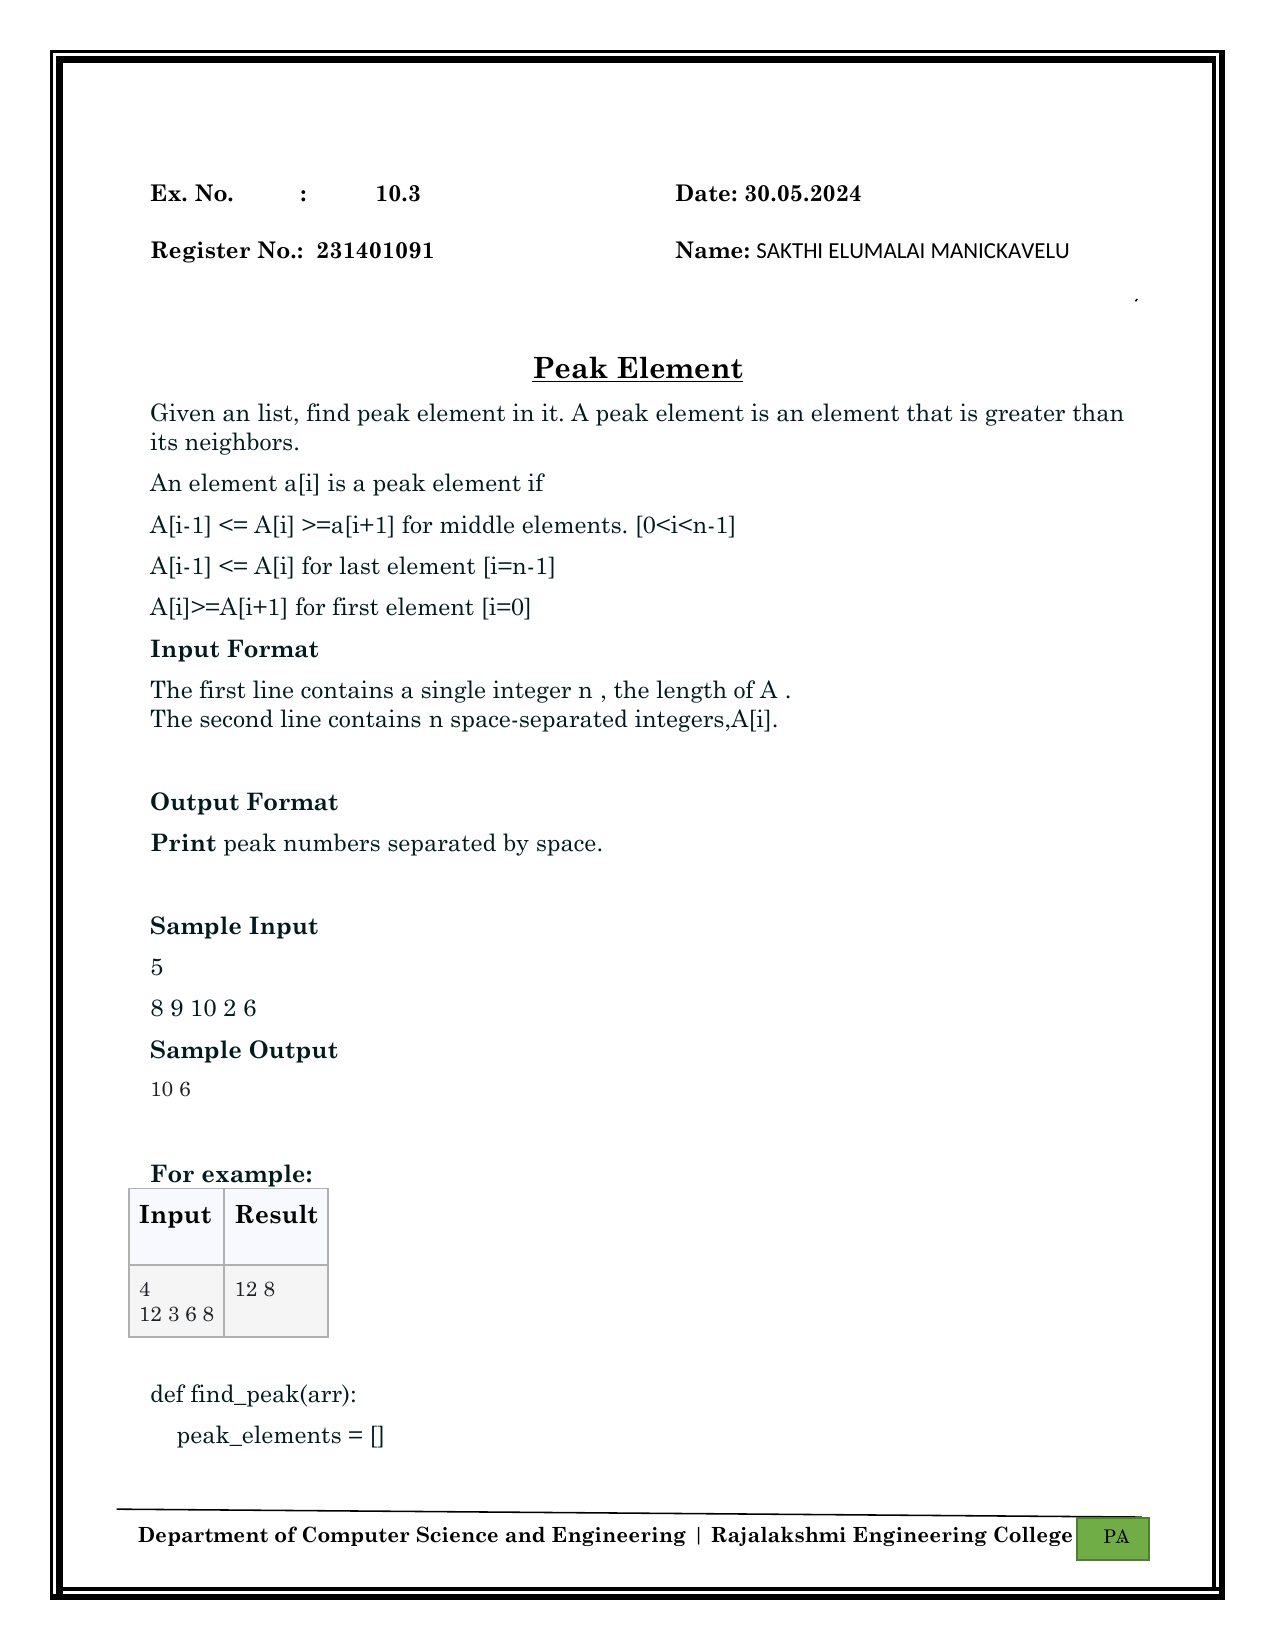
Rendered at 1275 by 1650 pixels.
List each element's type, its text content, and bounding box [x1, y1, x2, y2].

table_header Result [225, 1189, 327, 1264]
text Sample Output [150, 1034, 1125, 1063]
text Sample Input [150, 910, 1125, 939]
table_cell 4 12 3 6 8 [130, 1266, 223, 1336]
text Peak Element [150, 350, 1125, 385]
text Input Format [150, 633, 1125, 662]
text A[i-1] <= A[i] for last element [i=n-1] [150, 551, 1125, 579]
text The first line contains a single integer n , the length of A . The second line contains n space-separated integers,A[i]. [150, 675, 1125, 732]
text A[i]>=A[i+1] for first element [i=0] [150, 592, 1125, 621]
table_cell 12 8 [225, 1266, 327, 1336]
text 10 6 [150, 1076, 1125, 1101]
text 5 [150, 952, 1125, 981]
text Ex. No. : 10.3 Date: 30.05.2024 [150, 179, 1125, 207]
text def find_peak(arr): [150, 1379, 1125, 1408]
text Register No.: 231401091 Name: SAKTHI ELUMALAI MANICKAVELU [150, 236, 1125, 264]
table_header Input [130, 1189, 223, 1264]
text 8 9 10 2 6 [150, 993, 1125, 1022]
text An element a[i] is a peak element if [150, 468, 1125, 497]
text For example: [150, 1159, 1125, 1187]
text Given an list, find peak element in it. A peak element is an element that is greater than its neighbors. [150, 398, 1125, 456]
text Output Format [150, 786, 1125, 815]
text peak_elements = [] [150, 1420, 1125, 1449]
text Print peak numbers separated by space. [150, 828, 1125, 857]
text A[i-1] <= A[i] >=a[i+1] for middle elements. [0<i<n-1] [150, 509, 1125, 538]
